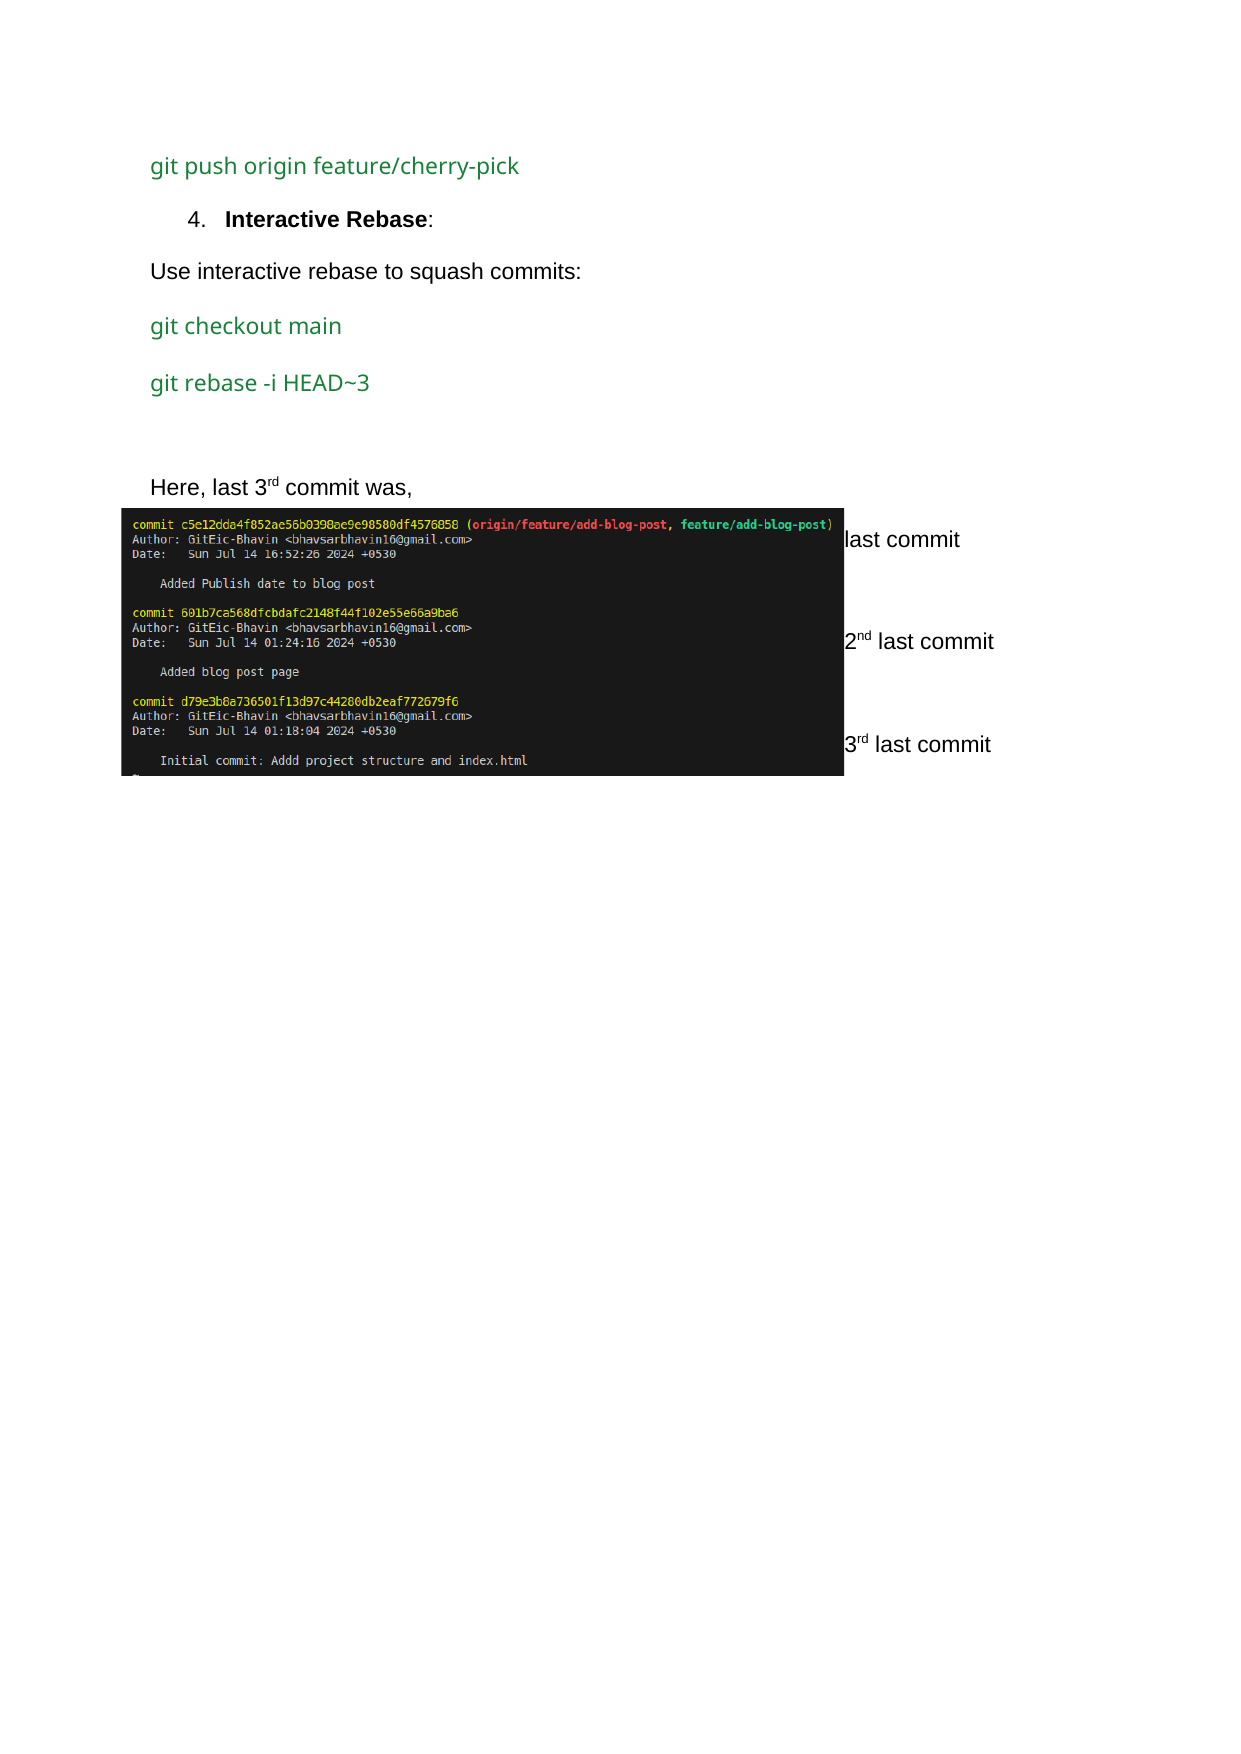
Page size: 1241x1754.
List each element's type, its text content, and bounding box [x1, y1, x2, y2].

text 3rd last commit [845, 731, 1090, 757]
text Use interactive rebase to squash commits: git checkout main [150, 258, 1090, 342]
list Interactive Rebase: [187, 206, 1090, 233]
text 2nd last commit [845, 628, 1090, 654]
text git rebase -i HEAD~3 [150, 367, 1090, 398]
picture [121, 508, 845, 776]
text last commit [845, 526, 1090, 552]
text git push origin feature/cherry-pick [150, 150, 1090, 181]
text Here, last 3rd commit was, [150, 474, 1090, 501]
